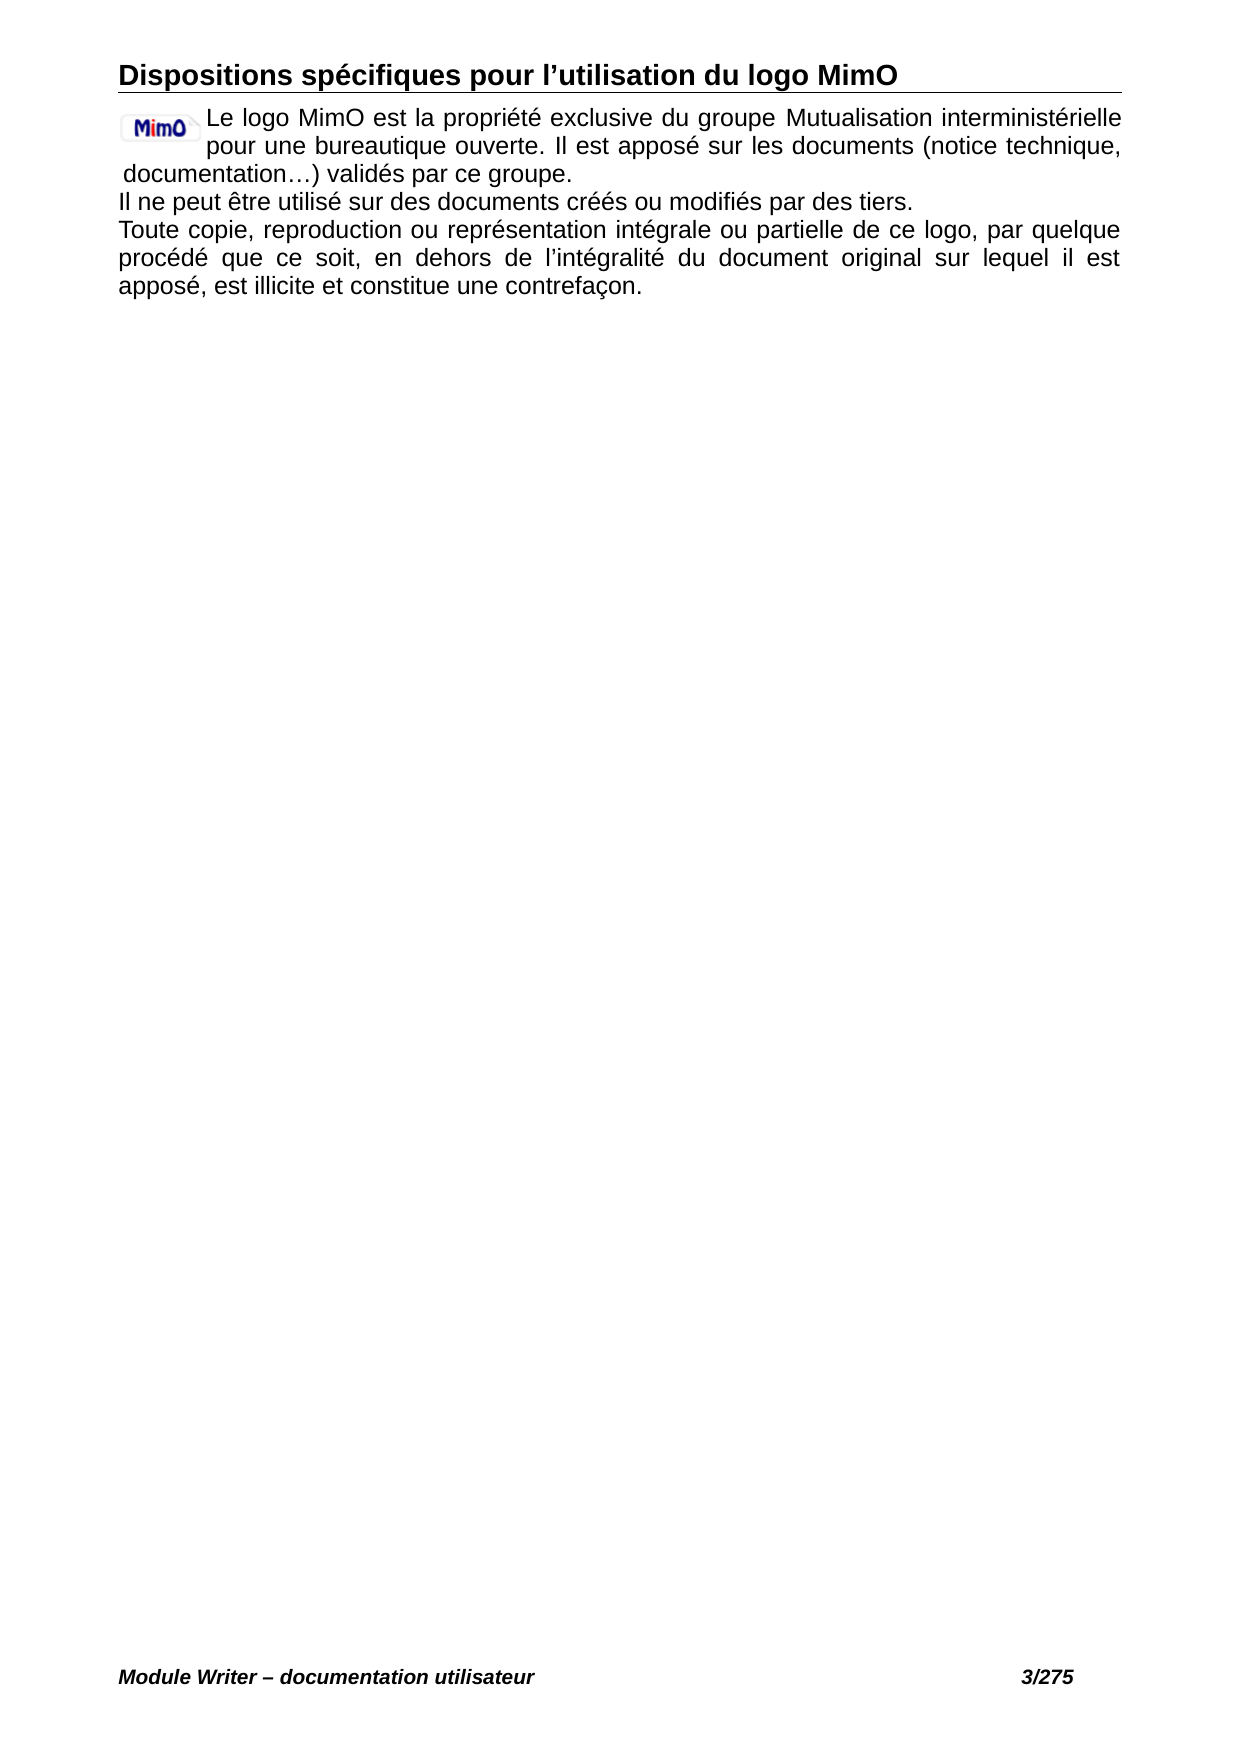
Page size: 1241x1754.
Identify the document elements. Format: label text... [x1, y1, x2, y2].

text Toute copie, reproduction ou représentation intégrale ou partielle de ce logo, par quelque procédé que ce soit, en dehors de l’intégralité du document original sur lequel il est apposé, est illicite et constitue une contrefaçon. [118, 216, 1122, 300]
text Le logo MimO est la propriété exclusive du groupe Mutualisation interministérielle pour une bureautique ouverte. Il est apposé sur les documents (notice technique, documentation…) validés par ce groupe. [123, 104, 1122, 188]
text Dispositions spécifiques pour l’utilisation du logo MimO [118, 59, 1122, 92]
text Il ne peut être utilisé sur des documents créés ou modifiés par des tiers. [118, 188, 1122, 216]
picture [120, 114, 202, 142]
